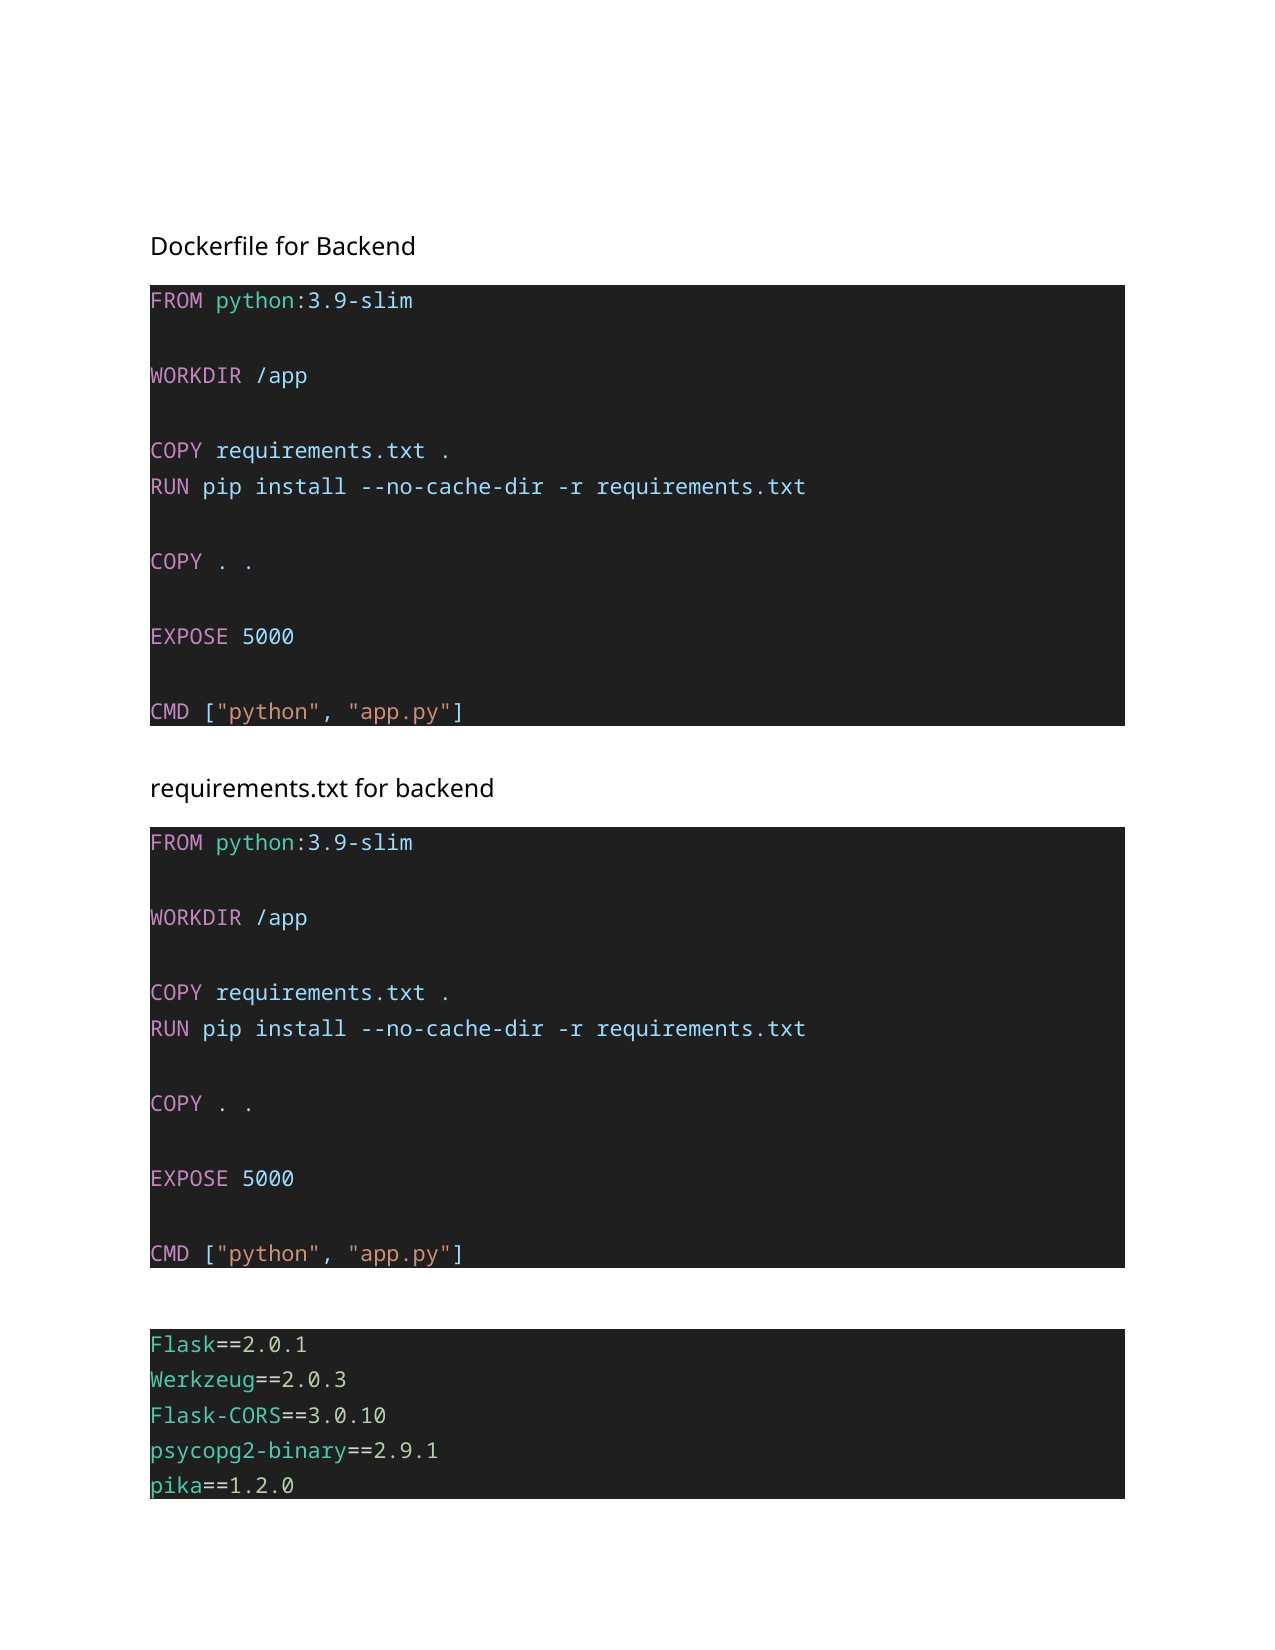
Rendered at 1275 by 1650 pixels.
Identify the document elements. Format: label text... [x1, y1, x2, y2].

text Dockerfile for Backend [150, 150, 1125, 263]
text requirements.txt for backend [150, 731, 1125, 805]
text Flask-CORS==3.0.10 [150, 1399, 1125, 1429]
text FROM python:3.9-slim [150, 827, 1125, 857]
text WORKDIR /app [150, 360, 1125, 390]
text CMD ["python", "app.py"] [150, 696, 1125, 726]
text EXPOSE 5000 [150, 1163, 1125, 1193]
text COPY requirements.txt . [150, 436, 1125, 465]
text WORKDIR /app [150, 902, 1125, 932]
text COPY . . [150, 546, 1125, 576]
text COPY . . [150, 1088, 1125, 1117]
text RUN pip install --no-cache-dir -r requirements.txt [150, 471, 1125, 500]
text pika==1.2.0 [150, 1470, 1125, 1499]
text RUN pip install --no-cache-dir -r requirements.txt [150, 1012, 1125, 1042]
text CMD ["python", "app.py"] [150, 1238, 1125, 1268]
text EXPOSE 5000 [150, 621, 1125, 651]
text psycopg2-binary==2.9.1 [150, 1435, 1125, 1464]
text FROM python:3.9-slim [150, 285, 1125, 315]
text Flask==2.0.1 [150, 1329, 1125, 1359]
text COPY requirements.txt . [150, 977, 1125, 1007]
text Werkzeug==2.0.3 [150, 1364, 1125, 1394]
